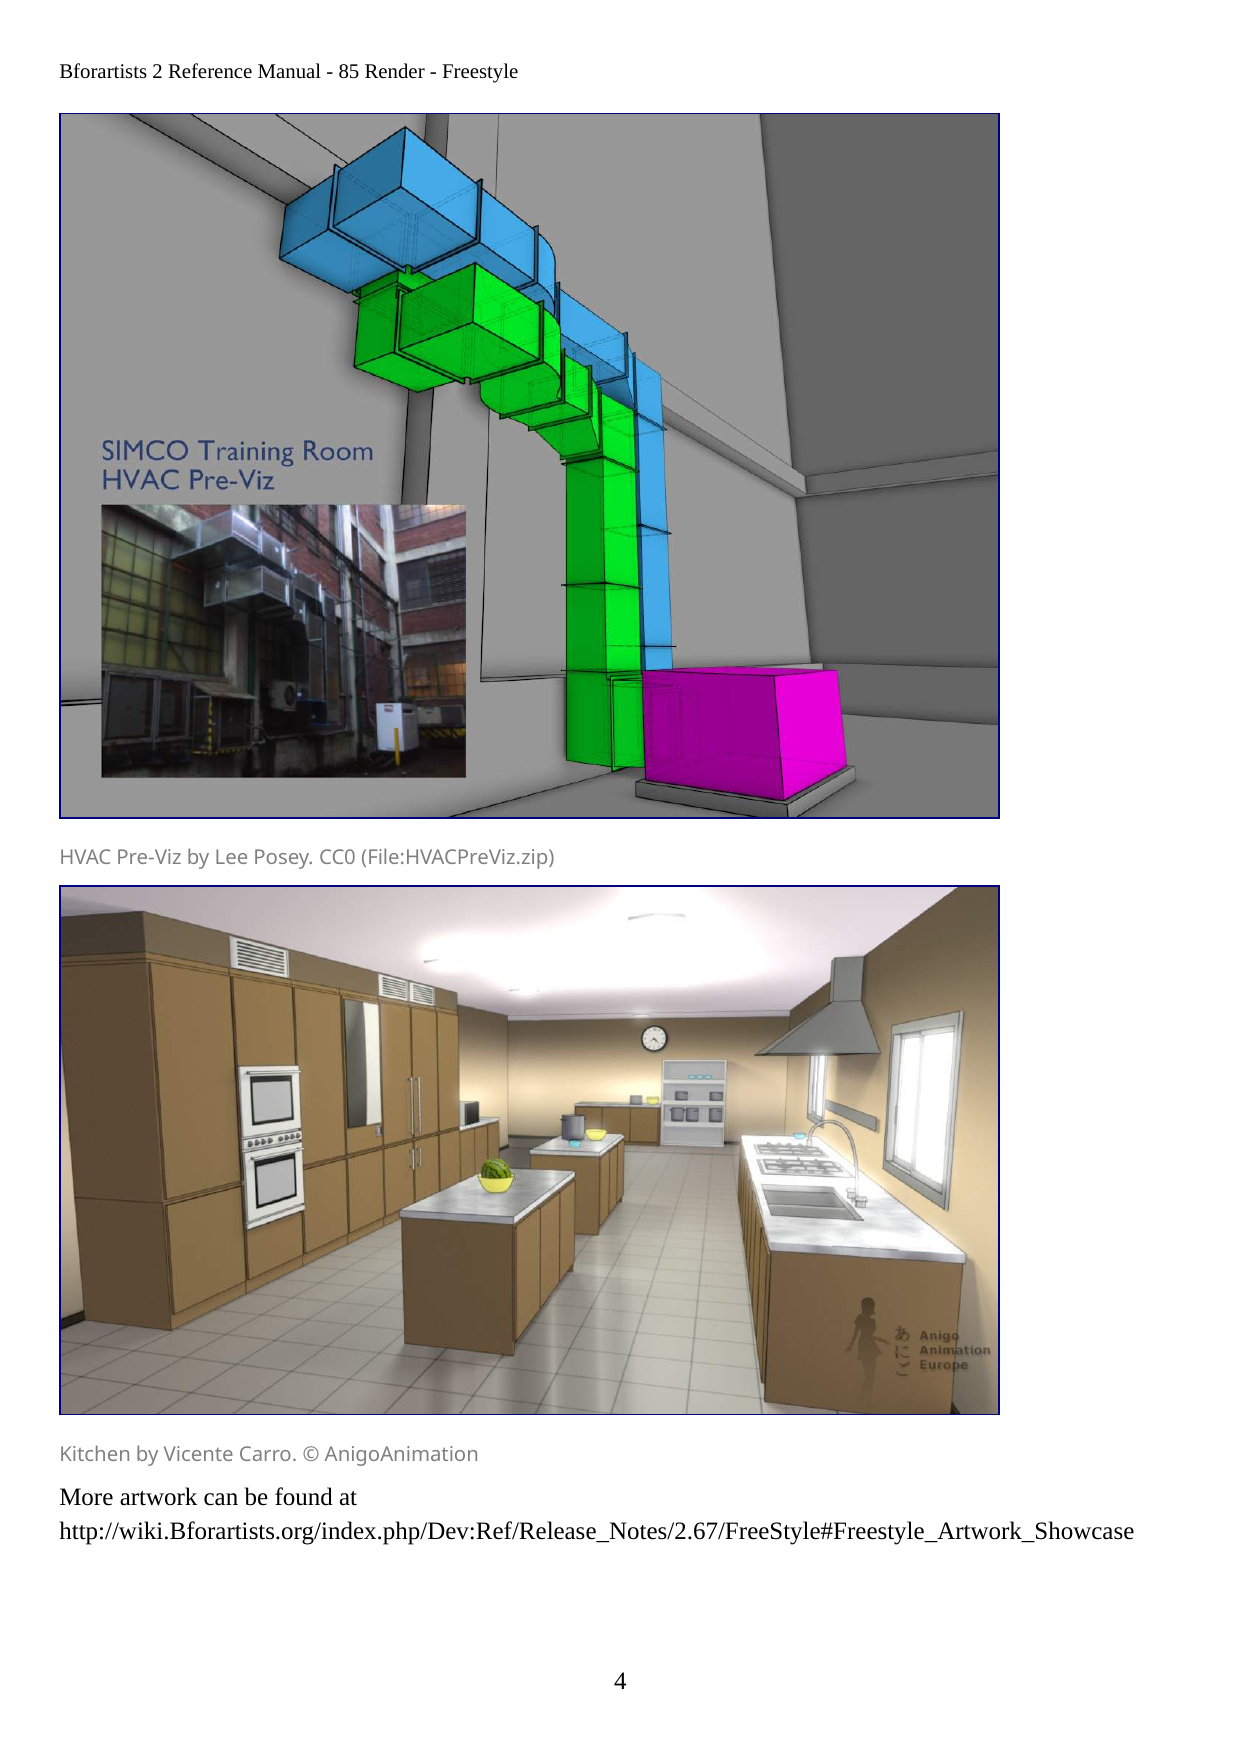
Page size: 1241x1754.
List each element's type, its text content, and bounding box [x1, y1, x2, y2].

picture [61, 114, 998, 817]
picture [61, 887, 998, 1414]
text HVAC Pre-Viz by Lee Posey. CC0 (File:HVACPreViz.zip) [59, 839, 1181, 870]
text More artwork can be found at http://wiki.Bforartists.org/index.php/Dev:Ref/Release_Notes/2.67/FreeStyle#Freestyle_Artwork_Showcase [59, 1482, 1181, 1545]
text Kitchen by Vicente Carro. © AnigoAnimation [59, 1436, 1181, 1467]
